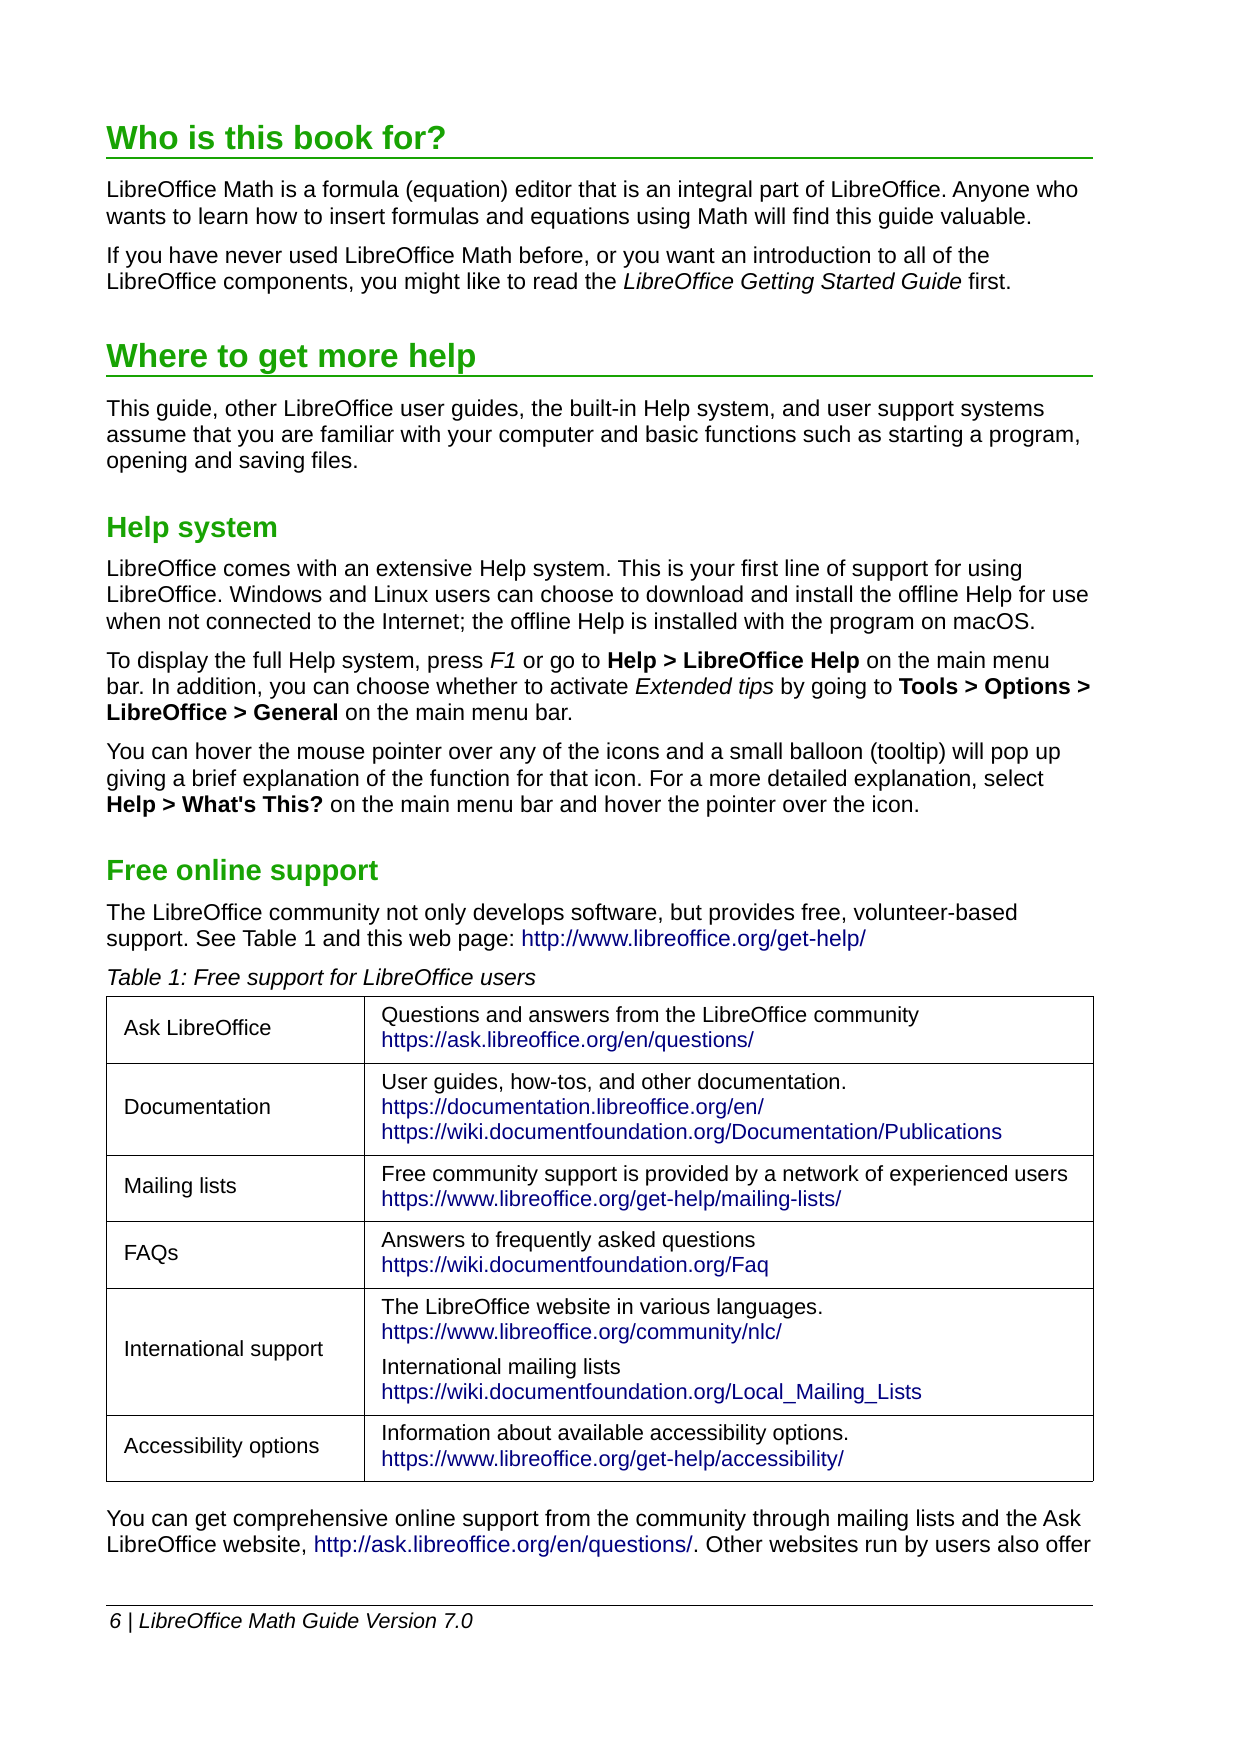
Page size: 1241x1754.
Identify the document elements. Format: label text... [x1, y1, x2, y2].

table_cell International support [107, 1289, 364, 1414]
text The LibreOffice community not only develops software, but provides free, volunteer-based support. See Table 1 and this web page: http://www.libreoffice.org/get-help/ [106, 899, 1093, 951]
table_cell Documentation [107, 1064, 364, 1155]
table_header Questions and answers from the LibreOffice community https://ask.libreoffice.org/en/questions/ [365, 997, 1093, 1063]
text LibreOffice comes with an extensive Help system. This is your first line of support for using LibreOffice. Windows and Linux users can choose to download and install the offline Help for use when not connected to the Internet; the offline Help is installed with the program on macOS. [106, 555, 1093, 634]
table_cell Information about available accessibility options. https://www.libreoffice.org/get-help/accessibility/ [365, 1416, 1093, 1481]
text You can hover the mouse pointer over any of the icons and a small balloon (tooltip) will pop up giving a brief explanation of the function for that icon. For a more detailed explanation, select Help > What's This? on the main menu bar and hover the pointer over the icon. [106, 738, 1093, 817]
text You can get comprehensive online support from the community through mailing lists and the Ask LibreOffice website, http://ask.libreoffice.org/en/questions/. Other websites run by users also offer [106, 1505, 1093, 1558]
table_cell FAQs [107, 1222, 364, 1288]
text If you have never used LibreOffice Math before, or you want an introduction to all of the LibreOffice components, you might like to read the LibreOffice Getting Started Guide first. [106, 242, 1093, 294]
text This guide, other LibreOffice user guides, the built-in Help system, and user support systems assume that you are familiar with your computer and basic functions such as starting a program, opening and saving files. [106, 394, 1093, 473]
subtitle Where to get more help [106, 336, 1093, 375]
subtitle Help system [106, 510, 1093, 543]
table_cell Accessibility options [107, 1416, 364, 1481]
table_cell The LibreOffice website in various languages. https://www.libreoffice.org/community/nlc/ International mailing lists https://wiki.documentfoundation.org/Local_Mailing_Lists [365, 1289, 1093, 1414]
table_cell Answers to frequently asked questions https://wiki.documentfoundation.org/Faq [365, 1222, 1093, 1288]
text To display the full Help system, press F1 or go to Help > LibreOffice Help on the main menu bar. In addition, you can choose whether to activate Extended tips by going to Tools > Options > LibreOffice > General on the main menu bar. [106, 647, 1093, 726]
subtitle Who is this book for? [106, 118, 1093, 157]
subtitle Free online support [106, 853, 1093, 887]
table_cell Mailing lists [107, 1156, 364, 1221]
table_header Ask LibreOffice [107, 997, 364, 1063]
text Table 1: Free support for LibreOffice users [106, 964, 1093, 990]
table_cell Free community support is provided by a network of experienced users https://www.libreoffice.org/get-help/mailing-lists/ [365, 1156, 1093, 1221]
text LibreOffice Math is a formula (equation) editor that is an integral part of LibreOffice. Anyone who wants to learn how to insert formulas and equations using Math will find this guide valuable. [106, 176, 1093, 229]
table_cell User guides, how-tos, and other documentation. https://documentation.libreoffice.org/en/ https://wiki.documentfoundation.org/Documentation/Publications [365, 1064, 1093, 1155]
